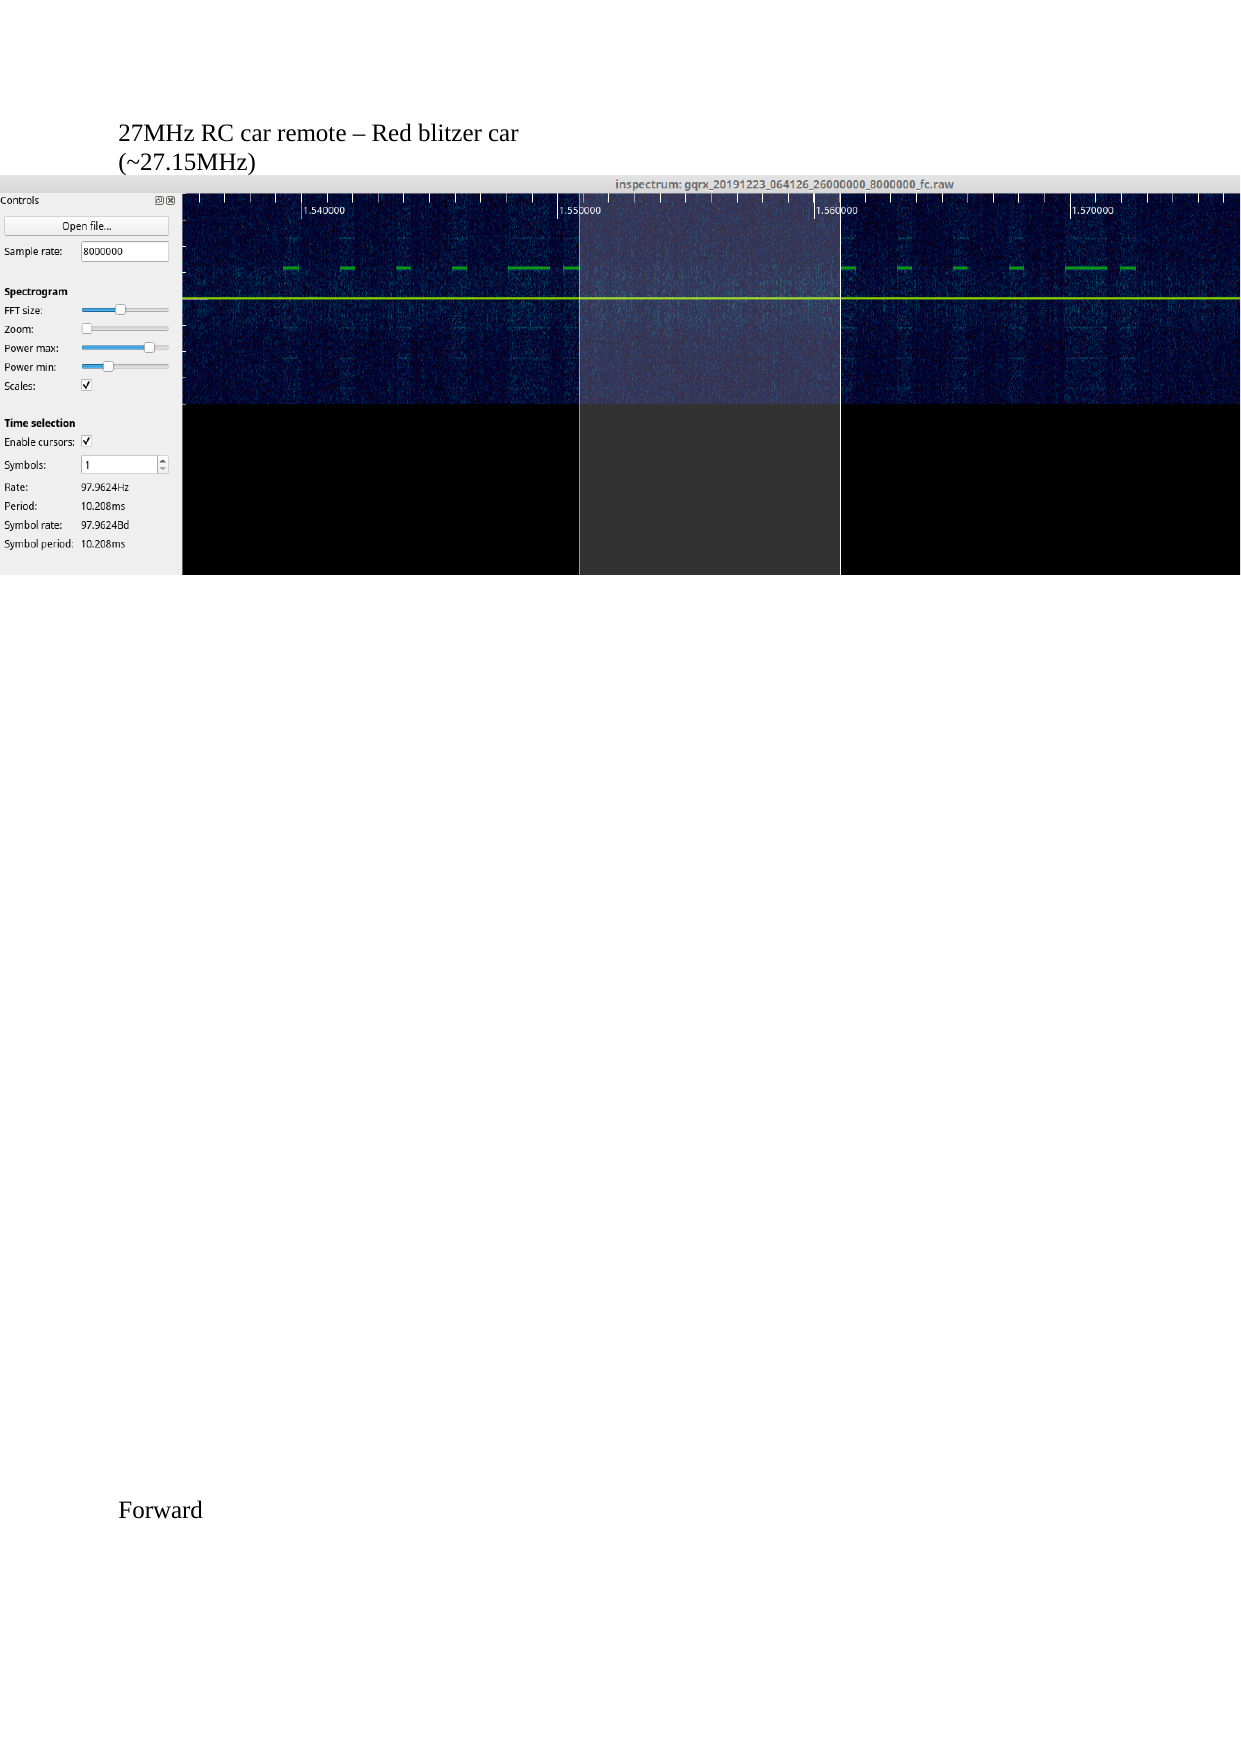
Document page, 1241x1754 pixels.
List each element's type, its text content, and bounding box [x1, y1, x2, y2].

text 27MHz RC car remote – Red blitzer car [118, 118, 1122, 147]
text (~27.15MHz) [118, 147, 1122, 175]
picture [0, 175, 1241, 575]
text Forward [118, 1495, 1122, 1523]
